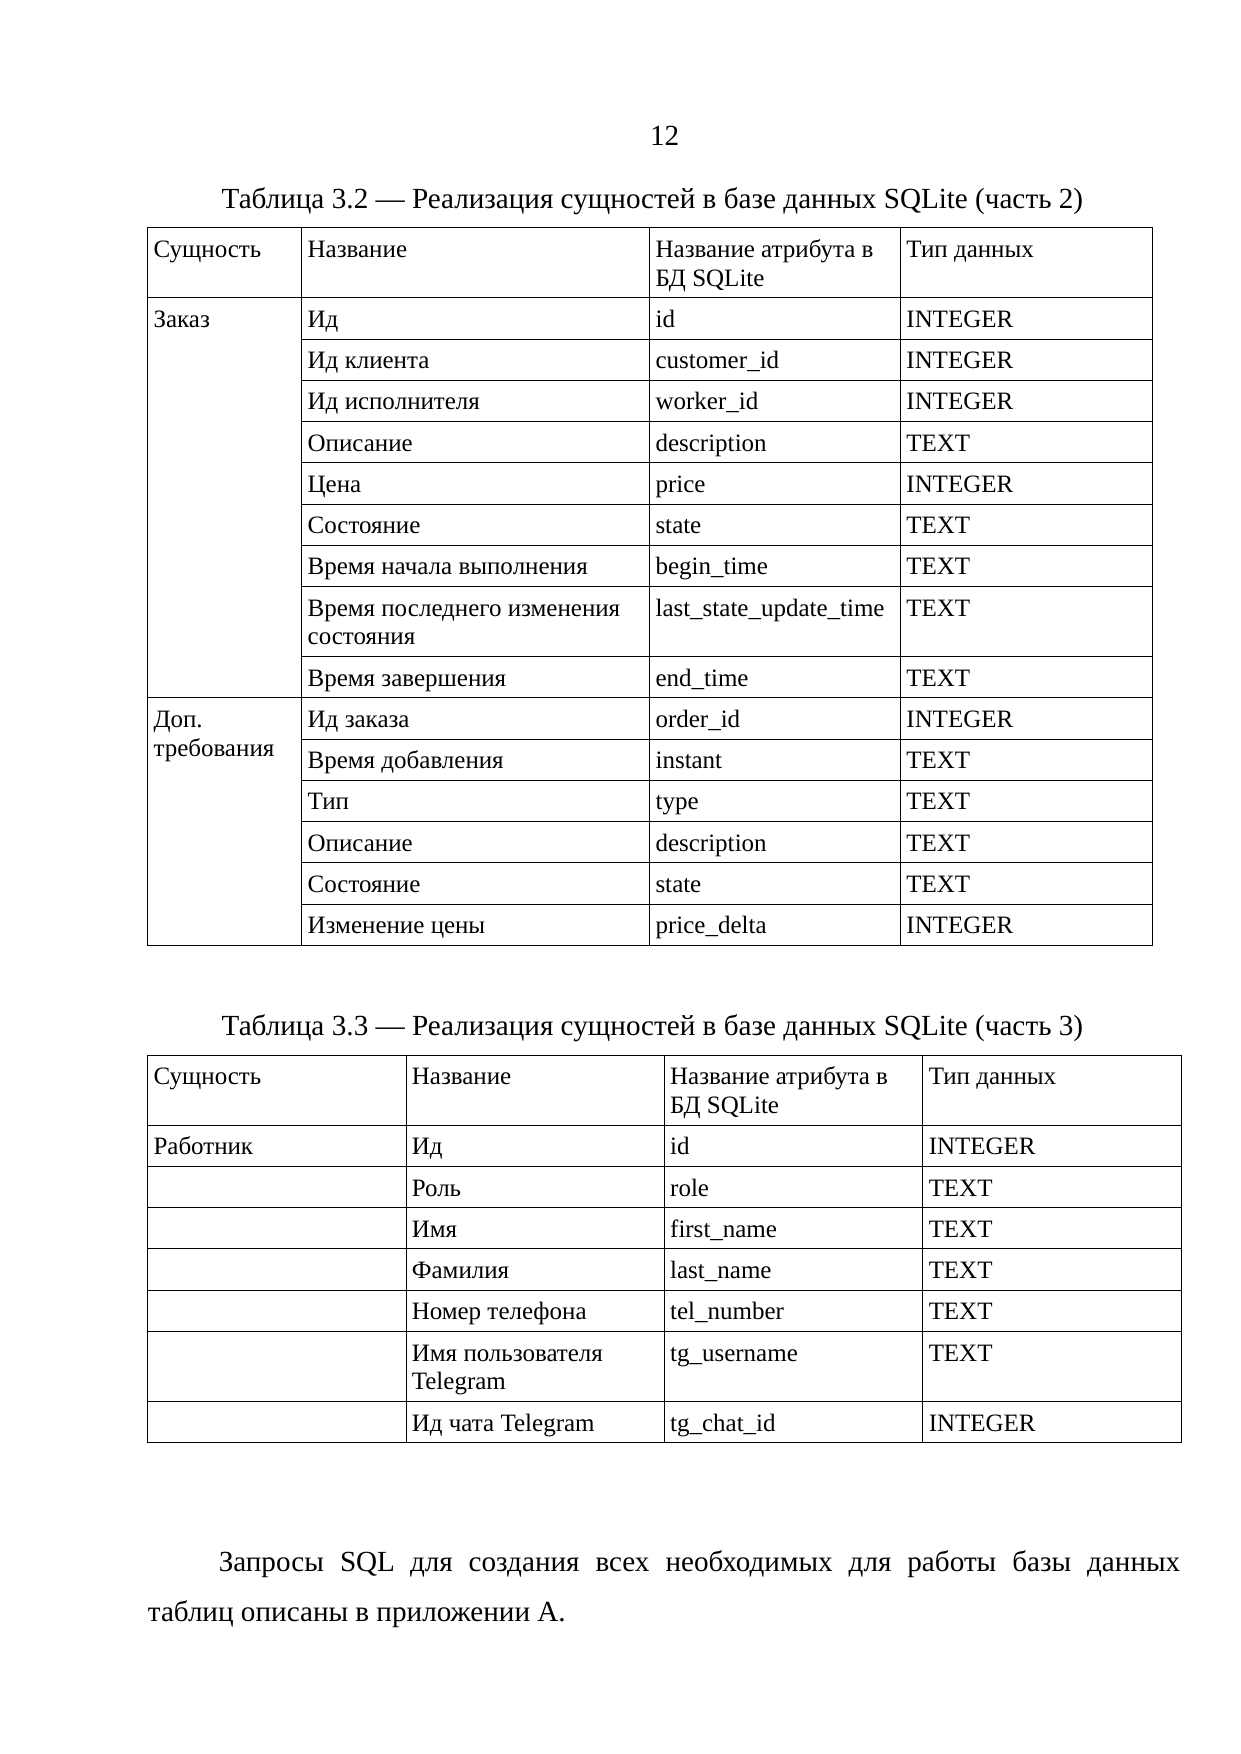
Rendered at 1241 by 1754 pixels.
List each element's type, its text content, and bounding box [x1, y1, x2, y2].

table_cell end_time [650, 657, 900, 697]
table_cell TEXT [901, 657, 1152, 697]
table_header Название атрибута в БД SQLite [650, 228, 900, 297]
table_cell Ид [302, 298, 649, 338]
table_cell TEXT [923, 1291, 1181, 1331]
table_header Название [407, 1056, 664, 1124]
table_cell Работник [148, 1126, 406, 1166]
table_cell Ид чата Telegram [407, 1402, 664, 1442]
table_cell Тип [302, 781, 649, 821]
table_cell Время добавления [302, 740, 649, 780]
table_cell Время последнего изменения состояния [302, 587, 649, 656]
table_cell begin_time [650, 546, 900, 586]
table_cell Состояние [302, 863, 649, 903]
table_cell TEXT [901, 822, 1152, 862]
table_cell tel_number [665, 1291, 922, 1331]
table_cell [148, 1402, 406, 1442]
table_cell TEXT [923, 1332, 1181, 1401]
table_header Тип данных [901, 228, 1152, 297]
table_cell INTEGER [901, 463, 1152, 503]
table_cell Цена [302, 463, 649, 503]
table_cell Ид заказа [302, 698, 649, 738]
table_cell INTEGER [901, 340, 1152, 380]
table_cell [148, 1291, 406, 1331]
table_header Сущность [148, 228, 301, 297]
table_cell Ид исполнителя [302, 381, 649, 421]
table_cell INTEGER [901, 698, 1152, 738]
table_cell first_name [665, 1208, 922, 1248]
table_cell instant [650, 740, 900, 780]
table_cell Фамилия [407, 1249, 664, 1289]
text Таблица 3.3 — Реализация сущностей в базе данных SQLite (часть 3) [148, 1008, 1181, 1042]
table_cell role [665, 1167, 922, 1207]
table_cell description [650, 422, 900, 462]
table_cell worker_id [650, 381, 900, 421]
text Таблица 3.2 — Реализация сущностей в базе данных SQLite (часть 2) [148, 181, 1181, 215]
table_cell last_name [665, 1249, 922, 1289]
table_cell INTEGER [901, 905, 1152, 945]
table_cell Ид [407, 1126, 664, 1166]
table_cell TEXT [923, 1167, 1181, 1207]
table_cell state [650, 863, 900, 903]
table_header Название [302, 228, 649, 297]
table_cell [148, 1332, 406, 1401]
table_cell [148, 1208, 406, 1248]
table_cell Заказ [148, 298, 301, 697]
table_cell order_id [650, 698, 900, 738]
table_cell Описание [302, 822, 649, 862]
table_cell type [650, 781, 900, 821]
table_header Тип данных [923, 1056, 1181, 1124]
table_cell Описание [302, 422, 649, 462]
table_cell TEXT [901, 546, 1152, 586]
table_cell Ид клиента [302, 340, 649, 380]
table_cell TEXT [901, 422, 1152, 462]
table_cell Имя пользователя Telegram [407, 1332, 664, 1401]
table_cell Имя [407, 1208, 664, 1248]
table_cell last_state_update_time [650, 587, 900, 656]
table_cell Роль [407, 1167, 664, 1207]
table_cell Номер телефона [407, 1291, 664, 1331]
table_cell Время завершения [302, 657, 649, 697]
table_cell id [665, 1126, 922, 1166]
table_cell TEXT [901, 740, 1152, 780]
table_cell customer_id [650, 340, 900, 380]
table_cell TEXT [923, 1249, 1181, 1289]
text Запросы SQL для создания всех необходимых для работы базы данных таблиц описаны в приложении А. [148, 1544, 1181, 1628]
table_cell TEXT [901, 505, 1152, 545]
table_cell [148, 1167, 406, 1207]
table_cell TEXT [923, 1208, 1181, 1248]
table_cell state [650, 505, 900, 545]
table_header Сущность [148, 1056, 406, 1124]
table_cell tg_chat_id [665, 1402, 922, 1442]
table_cell tg_username [665, 1332, 922, 1401]
table_cell INTEGER [923, 1402, 1181, 1442]
table_cell Изменение цены [302, 905, 649, 945]
table_cell description [650, 822, 900, 862]
table_cell INTEGER [923, 1126, 1181, 1166]
table_cell Состояние [302, 505, 649, 545]
table_header Название атрибута в БД SQLite [665, 1056, 922, 1124]
table_cell Время начала выполнения [302, 546, 649, 586]
table_cell price_delta [650, 905, 900, 945]
table_cell TEXT [901, 587, 1152, 656]
table_cell TEXT [901, 863, 1152, 903]
table_cell INTEGER [901, 298, 1152, 338]
table_cell [148, 1249, 406, 1289]
table_cell INTEGER [901, 381, 1152, 421]
table_cell price [650, 463, 900, 503]
table_cell TEXT [901, 781, 1152, 821]
table_cell Доп. требования [148, 698, 301, 945]
table_cell id [650, 298, 900, 338]
